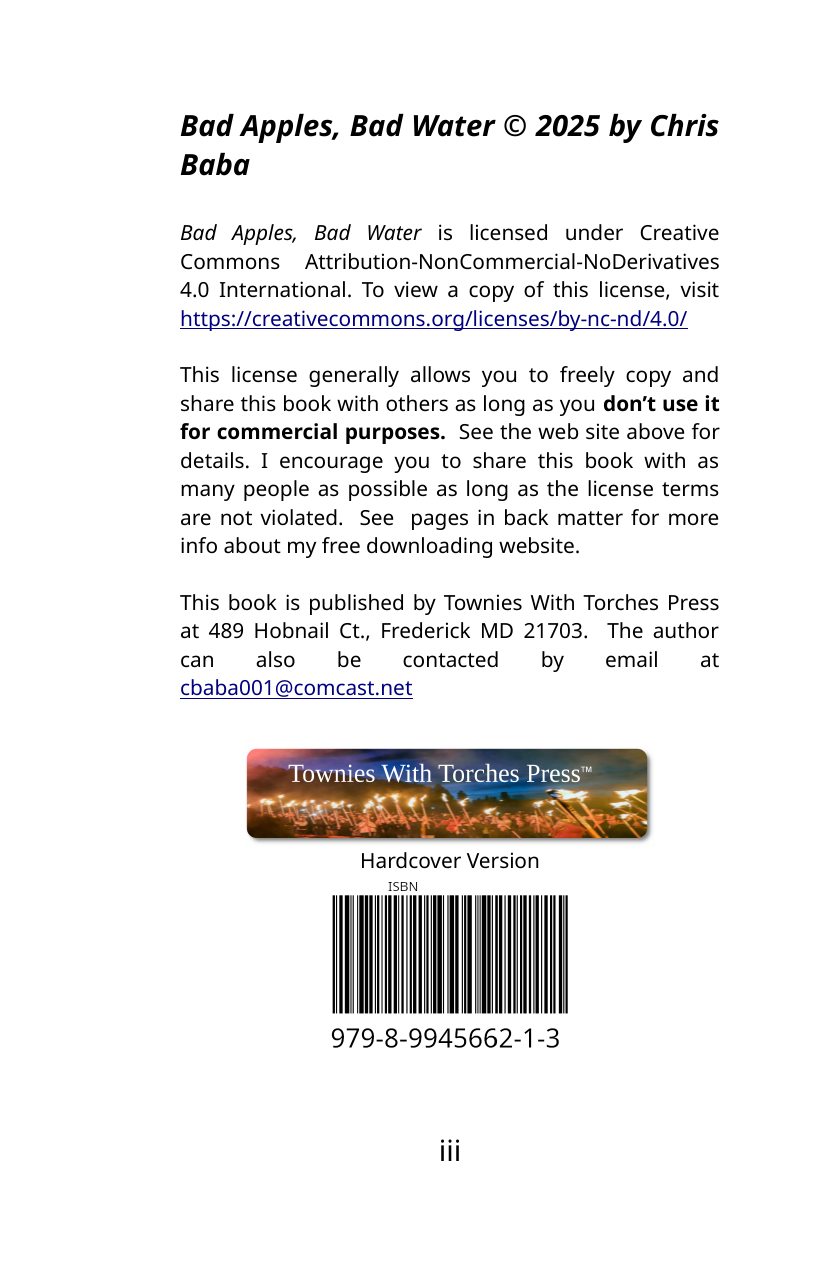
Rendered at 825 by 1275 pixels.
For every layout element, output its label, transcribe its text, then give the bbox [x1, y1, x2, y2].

picture [244, 746, 656, 847]
picture [315, 875, 585, 1080]
text Bad Apples, Bad Water is licensed under Creative Commons Attribution-NonCommercial-NoDerivatives 4.0 International. To view a copy of this license, visit https://creativecommons.org/licenses/by-nc-nd/4.0/ [180, 218, 720, 332]
text Bad Apples, Bad Water © 2025 by Chris Baba [180, 105, 720, 184]
text Hardcover Version [180, 736, 720, 875]
text This book is published by Townies With Torches Press at 489 Hobnail Ct., Frederick MD 21703. The author can also be contacted by email at cbaba001@comcast.net [180, 588, 720, 702]
text This license generally allows you to freely copy and share this book with others as long as you don’t use it for commercial purposes. See the web site above for details. I encourage you to share this book with as many people as possible as long as the license terms are not violated. See pages in back matter for more info about my free downloading website. [180, 361, 720, 560]
